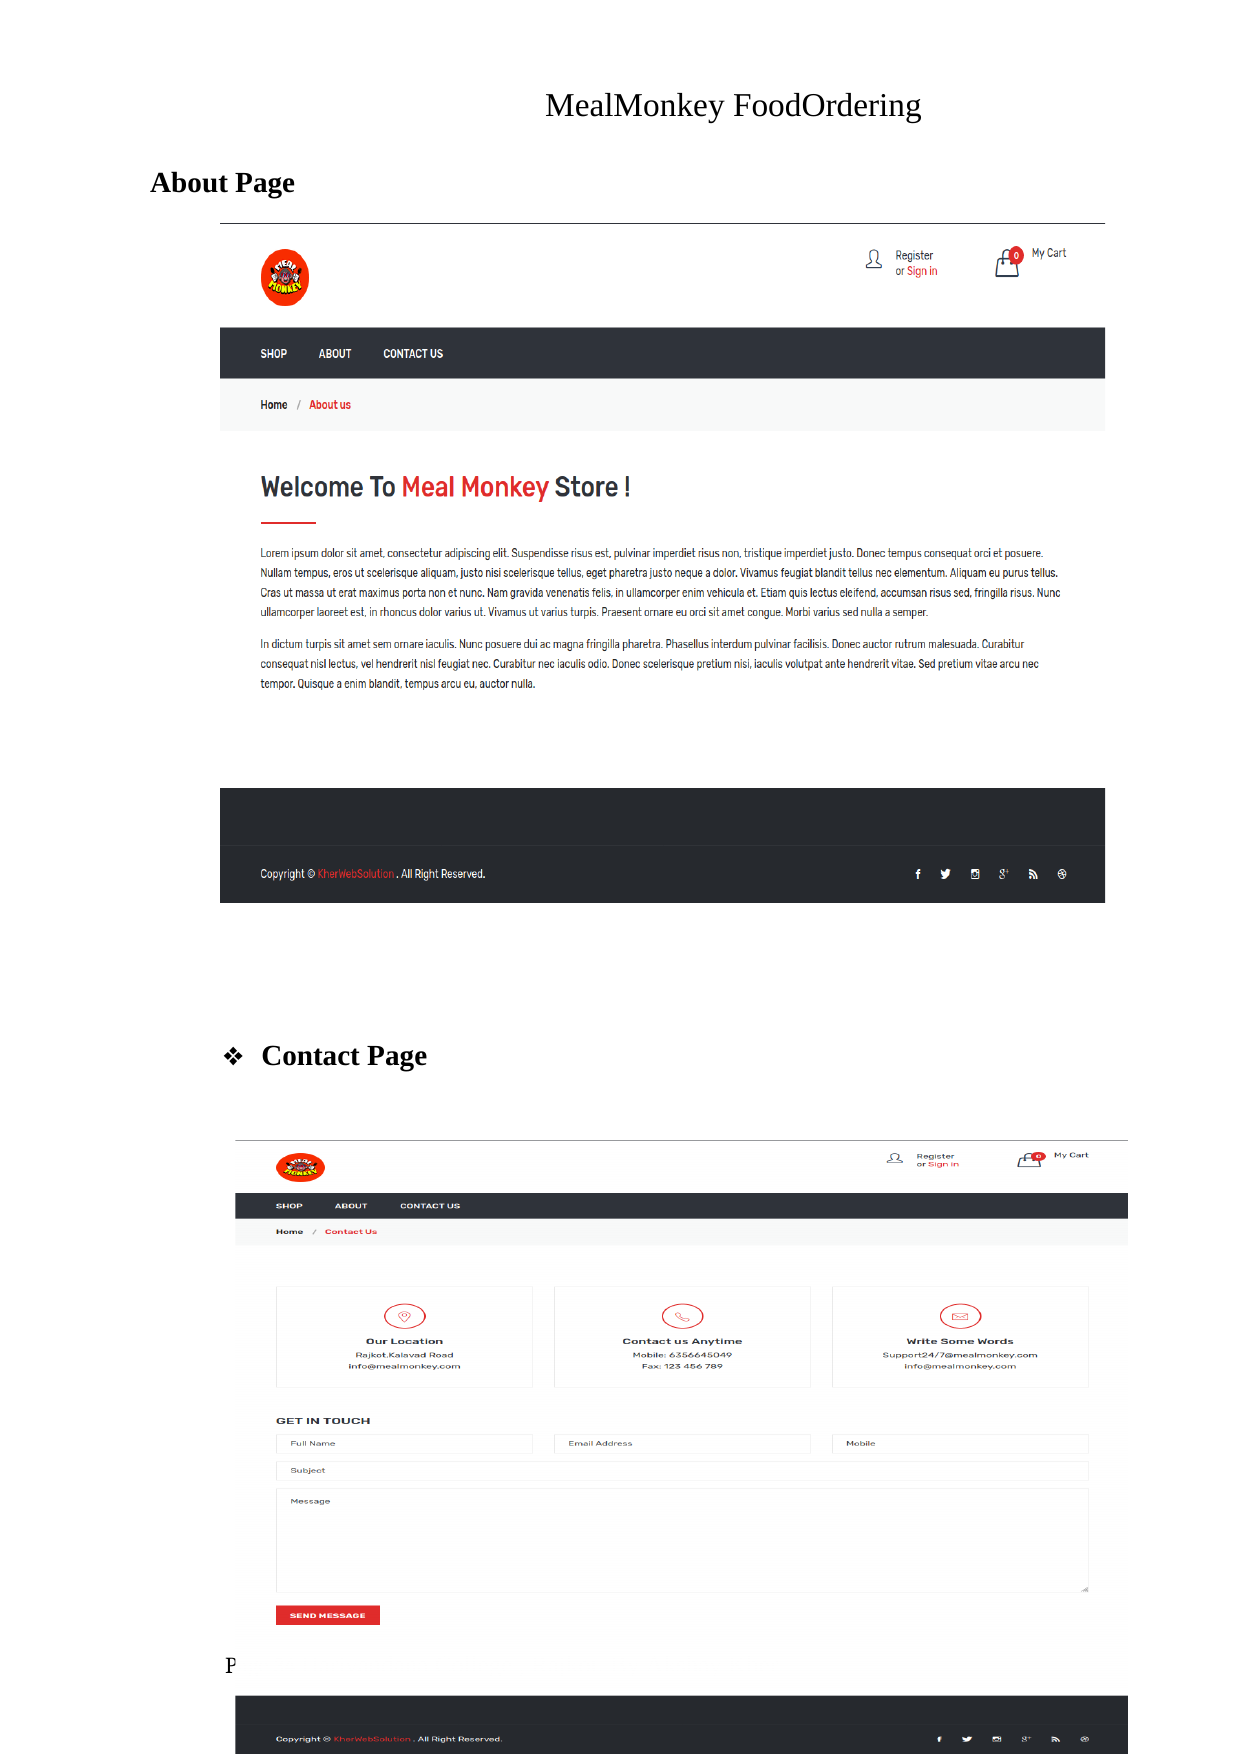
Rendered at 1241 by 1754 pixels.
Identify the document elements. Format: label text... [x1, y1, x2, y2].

text About Page [150, 165, 408, 199]
list Contact Page [223, 1038, 1214, 1072]
picture [235, 1140, 1128, 1754]
picture [220, 223, 1106, 903]
